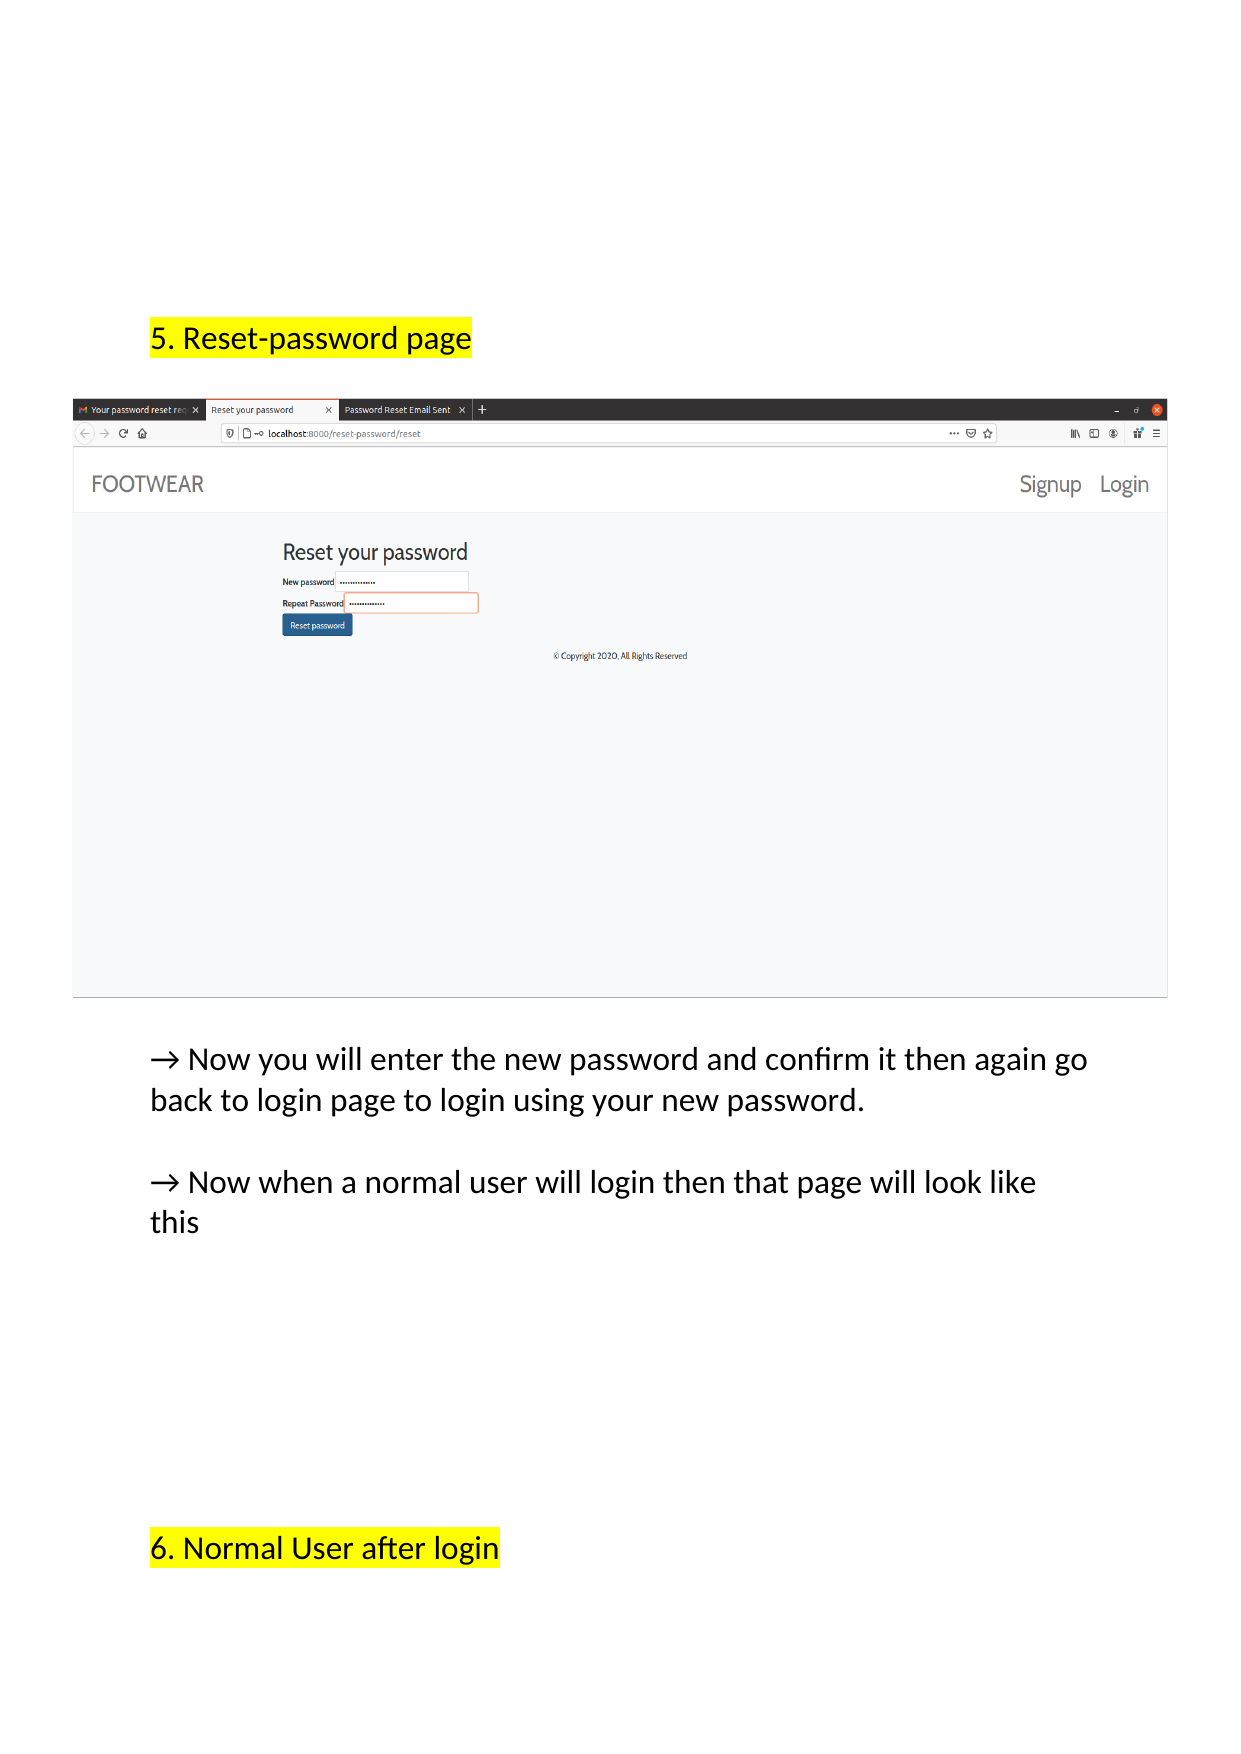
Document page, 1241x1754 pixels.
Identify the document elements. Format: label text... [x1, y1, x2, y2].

list 5. Reset-password page [150, 317, 1090, 358]
list → Now when a normal user will login then that page will look like this [150, 1161, 1090, 1242]
picture [72, 398, 1168, 998]
list → Now you will enter the new password and confirm it then again go back to login page to login using your new password. [150, 1038, 1090, 1120]
list 6. Normal User after login [150, 1527, 1090, 1568]
